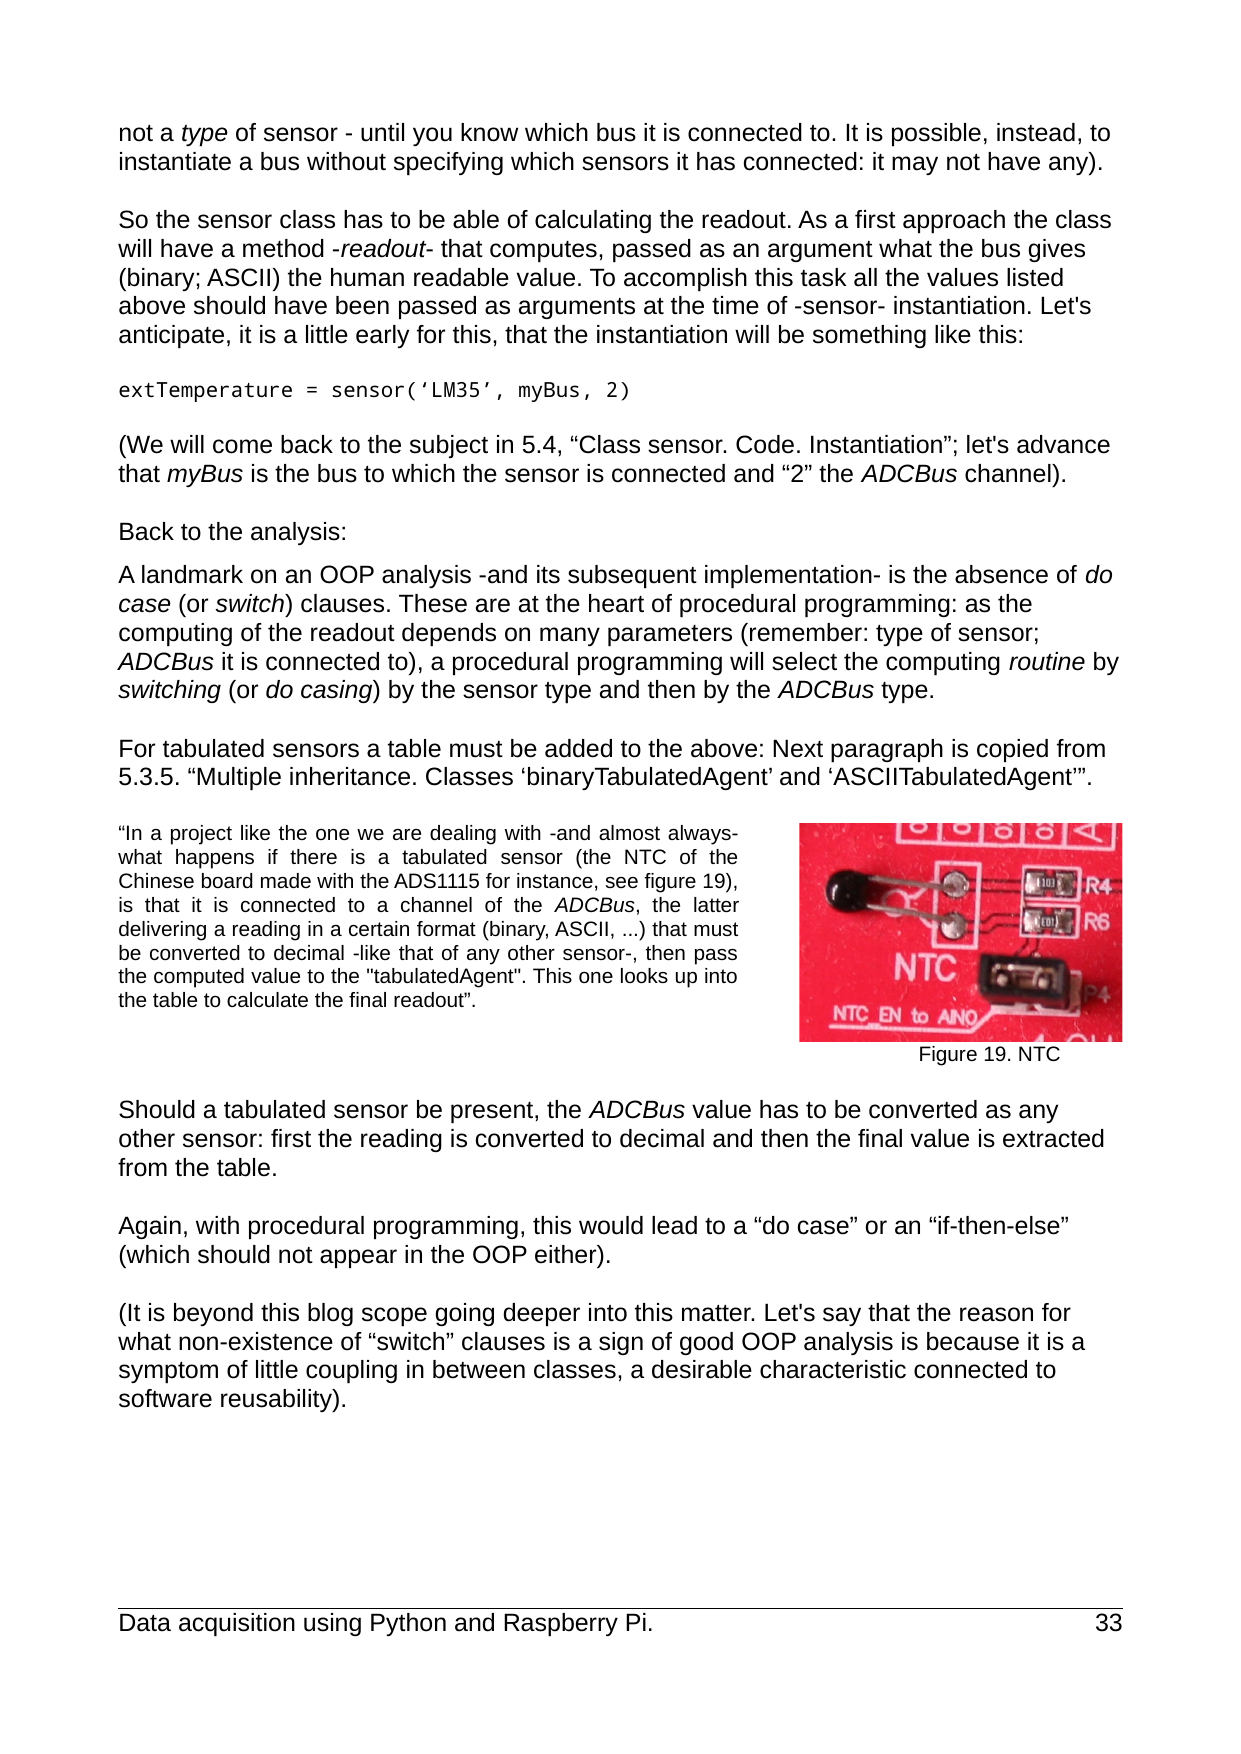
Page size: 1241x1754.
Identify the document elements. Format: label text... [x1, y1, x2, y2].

text (It is beyond this blog scope going deeper into this matter. Let's say that the reason for what non-existence of “switch” clauses is a sign of good OOP analysis is because it is a symptom of little coupling in between classes, a desirable characteristic connected to software reusability). [118, 1298, 1122, 1413]
text Figure 19. NTC [118, 1042, 1122, 1066]
text (We will come back to the subject in 5.4, “Class sensor. Code. Instantiation”; let's advance that myBus is the bus to which the sensor is connected and “2” the ADCBus channel). [118, 430, 1122, 488]
text A landmark on an OOP analysis -and its subsequent implementation- is the absence of do case (or switch) clauses. These are at the heart of procedural programming: as the computing of the readout depends on many parameters (remember: type of sensor; ADCBus it is connected to), a procedural programming will select the computing routine by switching (or do casing) by the sensor type and then by the ADCBus type. [118, 560, 1122, 704]
text Back to the analysis: [118, 517, 1122, 546]
text “In a project like the one we are dealing with -and almost always- what happens if there is a tabulated sensor (the NTC of the Chinese board made with the ADS1115 for instance, see figure 19), is that it is connected to a channel of the ADCBus, the latter delivering a reading in a certain format (binary, ASCII, ...) that must be converted to decimal -like that of any other sensor-, then pass the computed value to the "tabulatedAgent". This one looks up into the table to calculate the final readout”. [118, 821, 1122, 1012]
text not a type of sensor - until you know which bus it is connected to. It is possible, instead, to instantiate a bus without specifying which sensors it has connected: it may not have any). [118, 118, 1122, 176]
text So the sensor class has to be able of calculating the readout. As a first approach the class will have a method -readout- that computes, passed as an argument what the bus gives (binary; ASCII) the human readable value. To accomplish this task all the values listed above should have been passed as arguments at the time of -sensor- instantiation. Let's anticipate, it is a little early for this, that the instantiation will be something like this: [118, 205, 1122, 349]
text extTemperature = sensor(‘LM35’, myBus, 2) [118, 378, 1122, 403]
picture [799, 823, 1123, 1042]
text For tabulated sensors a table must be added to the above: Next paragraph is copied from 5.3.5. “Multiple inheritance. Classes ‘binaryTabulatedAgent’ and ‘ASCIITabulatedAgent’”. [118, 734, 1122, 791]
text Should a tabulated sensor be present, the ADCBus value has to be converted as any other sensor: first the reading is converted to decimal and then the final value is extracted from the table. [118, 1095, 1122, 1181]
text Again, with procedural programming, this would lead to a “do case” or an “if-then-else” (which should not appear in the OOP either). [118, 1211, 1122, 1268]
